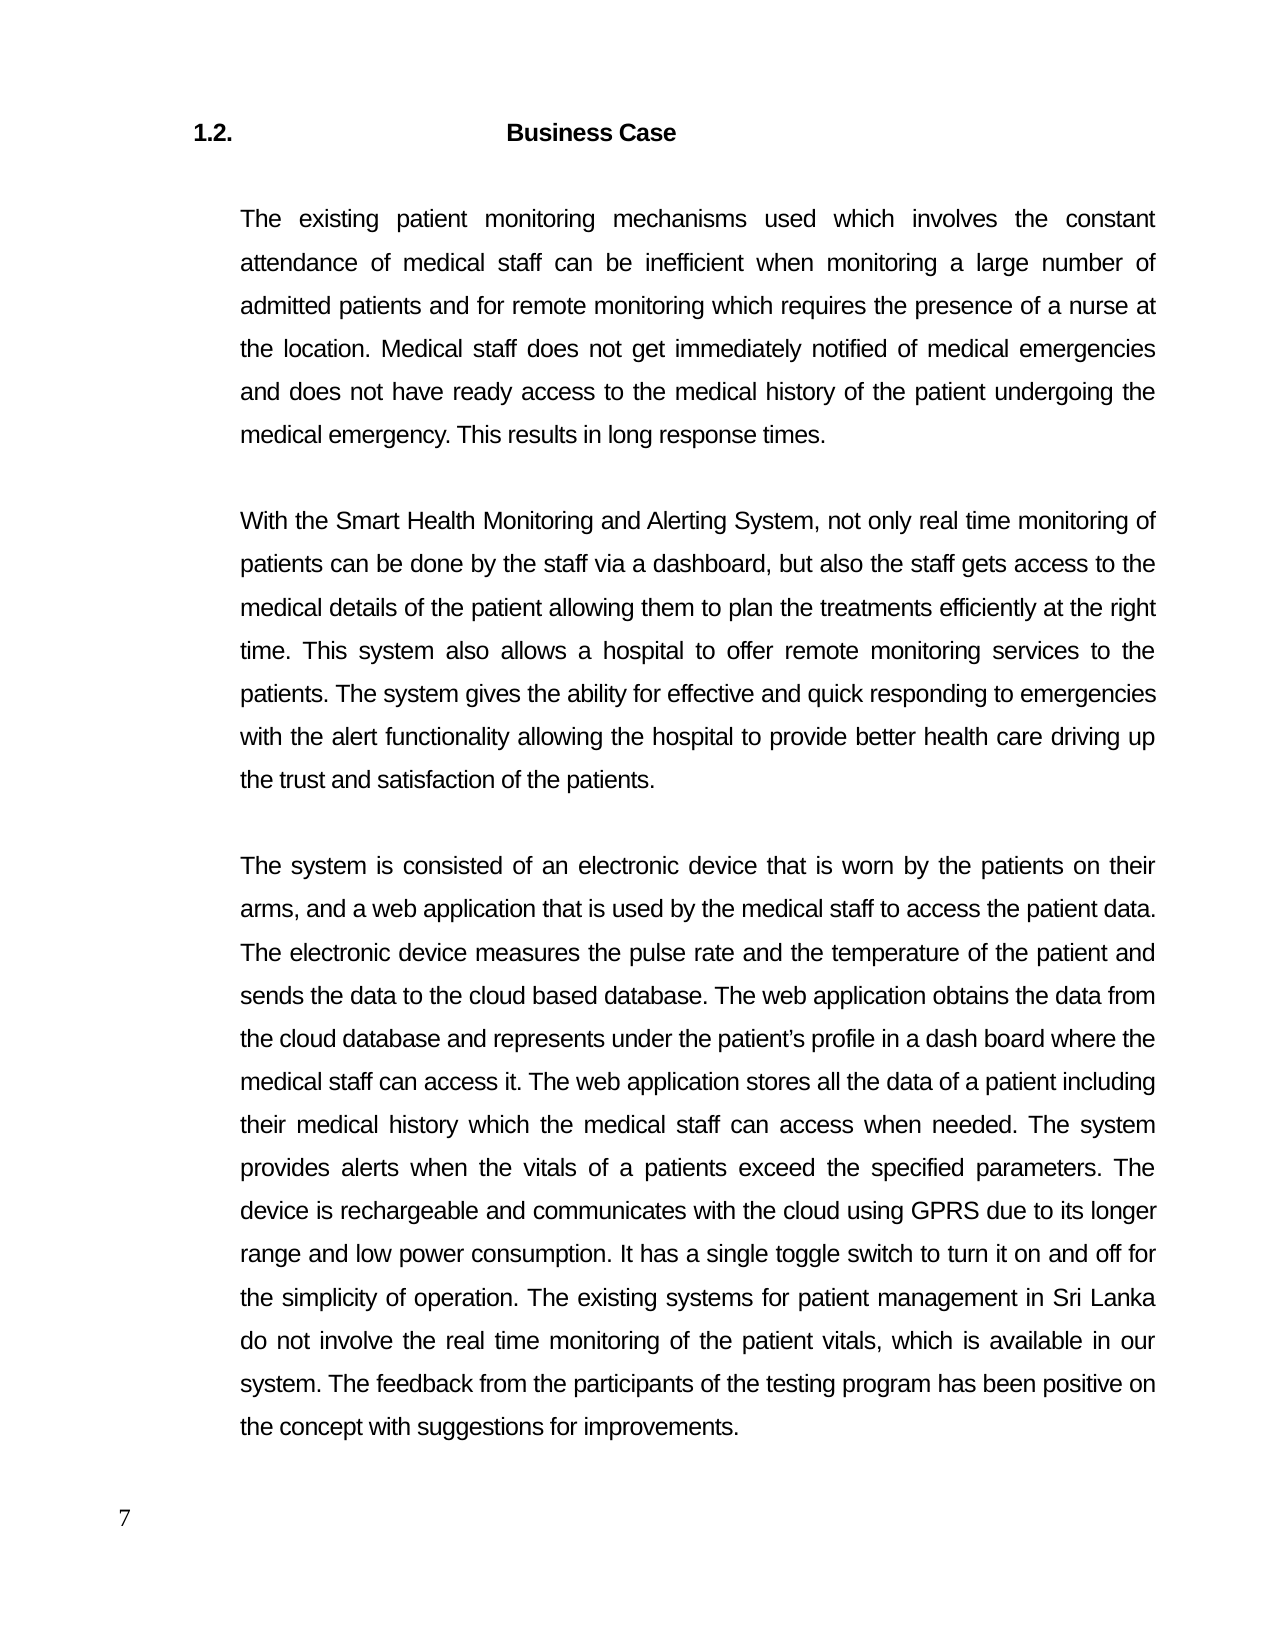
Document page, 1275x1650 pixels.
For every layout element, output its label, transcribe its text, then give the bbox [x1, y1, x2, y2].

list Business Case [193, 118, 1157, 147]
text With the Smart Health Monitoring and Alerting System, not only real time monitoring of patients can be done by the staff via a dashboard, but also the staff gets access to the medical details of the patient allowing them to plan the treatments efficiently at the right time. This system also allows a hospital to offer remote monitoring services to the patients. The system gives the ability for effective and quick responding to emergencies with the alert functionality allowing the hospital to provide better health care driving up the trust and satisfaction of the patients. [240, 506, 1157, 794]
text The system is consisted of an electronic device that is worn by the patients on their arms, and a web application that is used by the medical staff to access the patient data. The electronic device measures the pulse rate and the temperature of the patient and sends the data to the cloud based database. The web application obtains the data from the cloud database and represents under the patient’s profile in a dash board where the medical staff can access it. The web application stores all the data of a patient including their medical history which the medical staff can access when needed. The system provides alerts when the vitals of a patients exceed the specified parameters. The device is rechargeable and communicates with the cloud using GPRS due to its longer range and low power consumption. It has a single toggle switch to turn it on and off for the simplicity of operation. The existing systems for patient management in Sri Lanka do not involve the real time monitoring of the patient vitals, which is available in our system. The feedback from the participants of the testing program has been positive on the concept with suggestions for improvements. [240, 851, 1157, 1441]
text The existing patient monitoring mechanisms used which involves the constant attendance of medical staff can be inefficient when monitoring a large number of admitted patients and for remote monitoring which requires the presence of a nurse at the location. Medical staff does not get immediately notified of medical emergencies and does not have ready access to the medical history of the patient undergoing the medical emergency. This results in long response times. [240, 204, 1157, 449]
